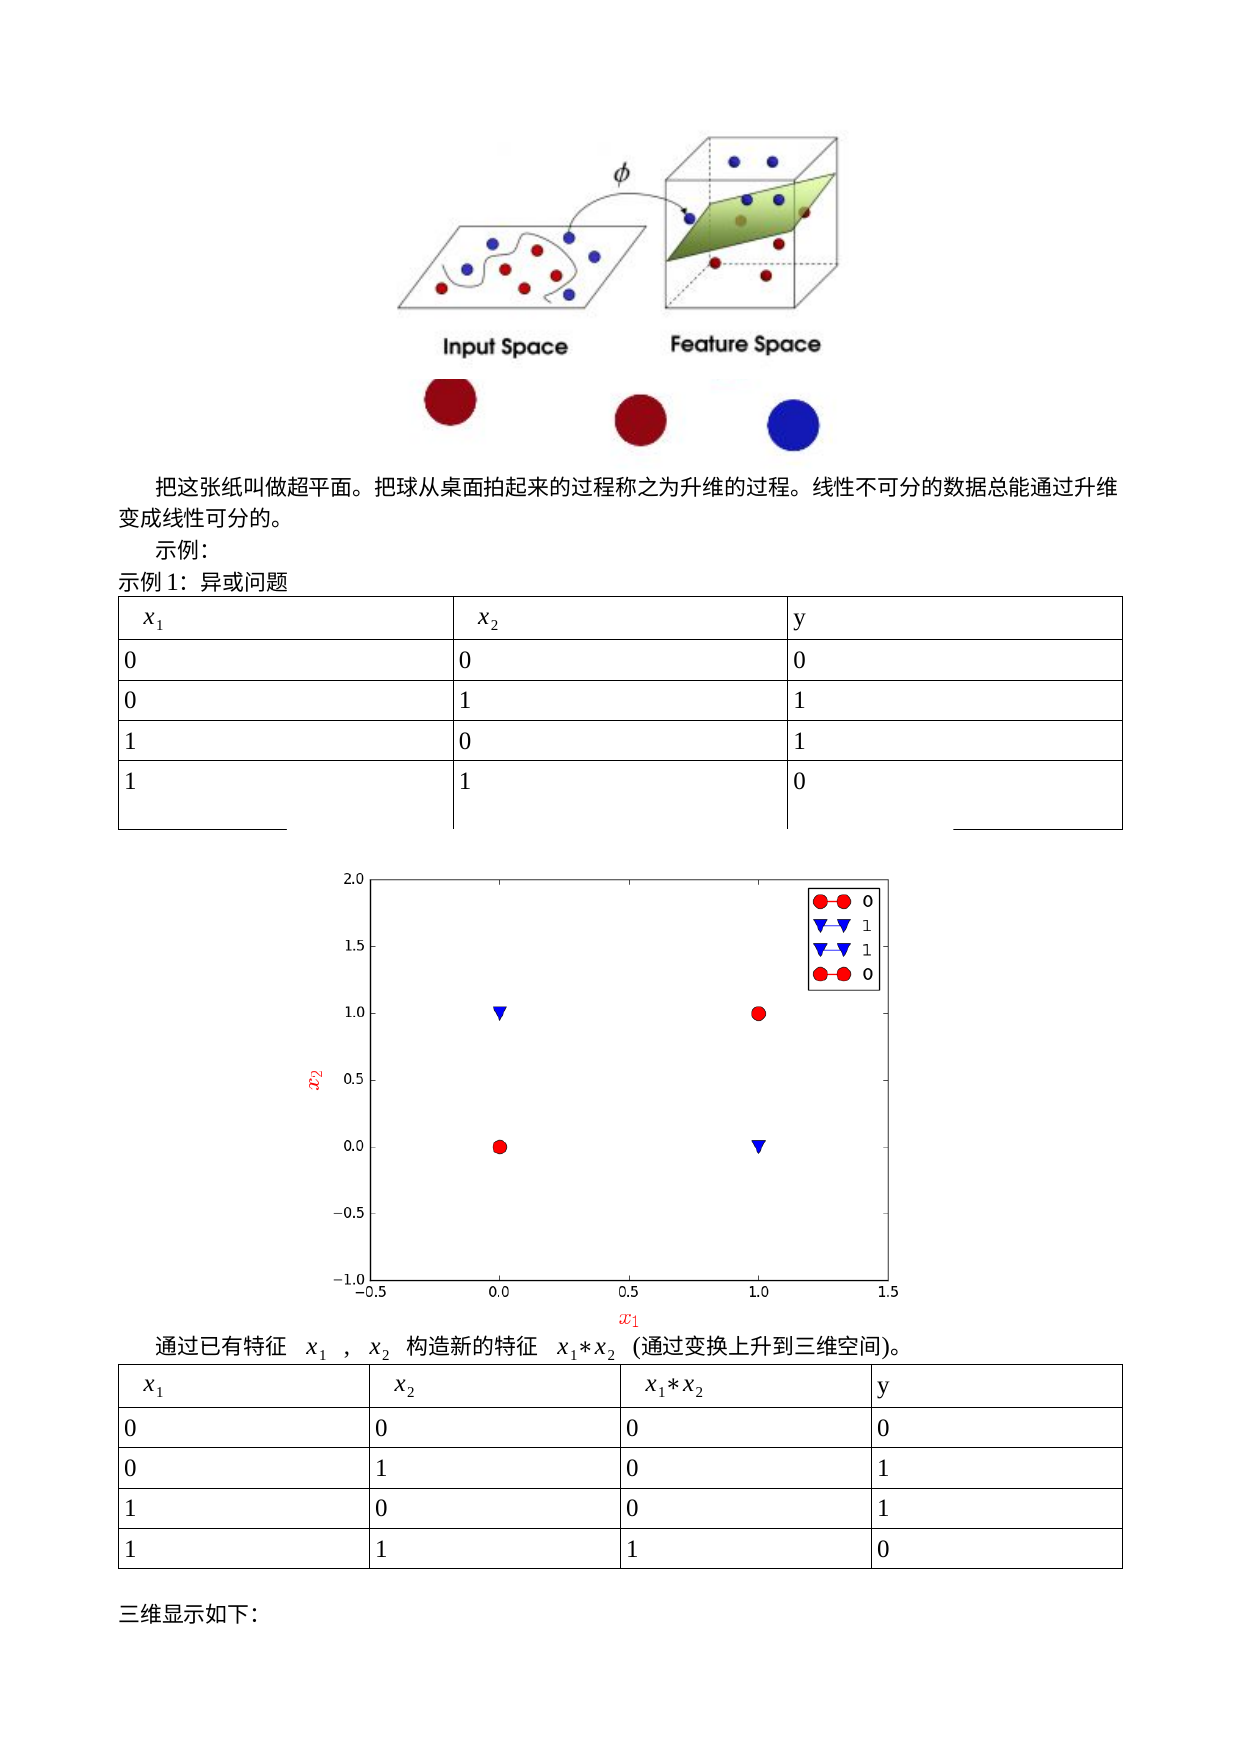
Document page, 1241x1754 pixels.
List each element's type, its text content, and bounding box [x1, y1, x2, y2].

table_cell 1 [119, 1529, 369, 1568]
table_cell 1 [119, 1489, 369, 1528]
table_cell 0 [621, 1489, 871, 1528]
table_cell 1 [119, 721, 453, 760]
text 示例： [118, 533, 1122, 565]
table_cell 0 [788, 640, 1122, 680]
table_cell 1 [370, 1529, 620, 1568]
table_cell 1 [370, 1448, 620, 1488]
table_cell 0 [370, 1489, 620, 1528]
table_header y [872, 1365, 1122, 1407]
table_cell 1 [872, 1489, 1122, 1528]
text 把这张纸叫做超平面。把球从桌面拍起来的过程称之为升维的过程。线性不可分的数据总能通过升维变成线性可分的。 [118, 118, 1122, 533]
picture [286, 829, 954, 1330]
table_cell 0 [621, 1408, 871, 1447]
table_header y [788, 597, 1122, 639]
table_cell 0 [119, 1408, 369, 1447]
text 示例1：异或问题 [118, 565, 1122, 596]
table_cell 0 [788, 761, 1122, 829]
table_header [370, 1365, 620, 1407]
table_header [119, 597, 453, 639]
table_cell 0 [119, 1448, 369, 1488]
table_cell 0 [872, 1408, 1122, 1447]
table_cell 1 [119, 761, 453, 829]
picture [385, 118, 855, 470]
table_cell 1 [788, 721, 1122, 760]
table_cell 0 [119, 640, 453, 680]
table_header [454, 597, 787, 639]
table_cell 1 [788, 681, 1122, 720]
table_header [621, 1365, 871, 1407]
table_header [119, 1365, 369, 1407]
text 通过已有特征,构造新的特征(通过变换上升到三维空间)。 [118, 1158, 1122, 1364]
table_cell 1 [621, 1529, 871, 1568]
text 三维显示如下： [118, 1597, 1122, 1629]
table_cell 0 [454, 721, 787, 760]
table_cell 0 [119, 681, 453, 720]
table_cell 1 [454, 761, 787, 829]
table_cell 0 [370, 1408, 620, 1447]
table_cell 1 [872, 1448, 1122, 1488]
table_cell 0 [621, 1448, 871, 1488]
table_cell 0 [872, 1529, 1122, 1568]
table_cell 1 [454, 681, 787, 720]
table_cell 0 [454, 640, 787, 680]
